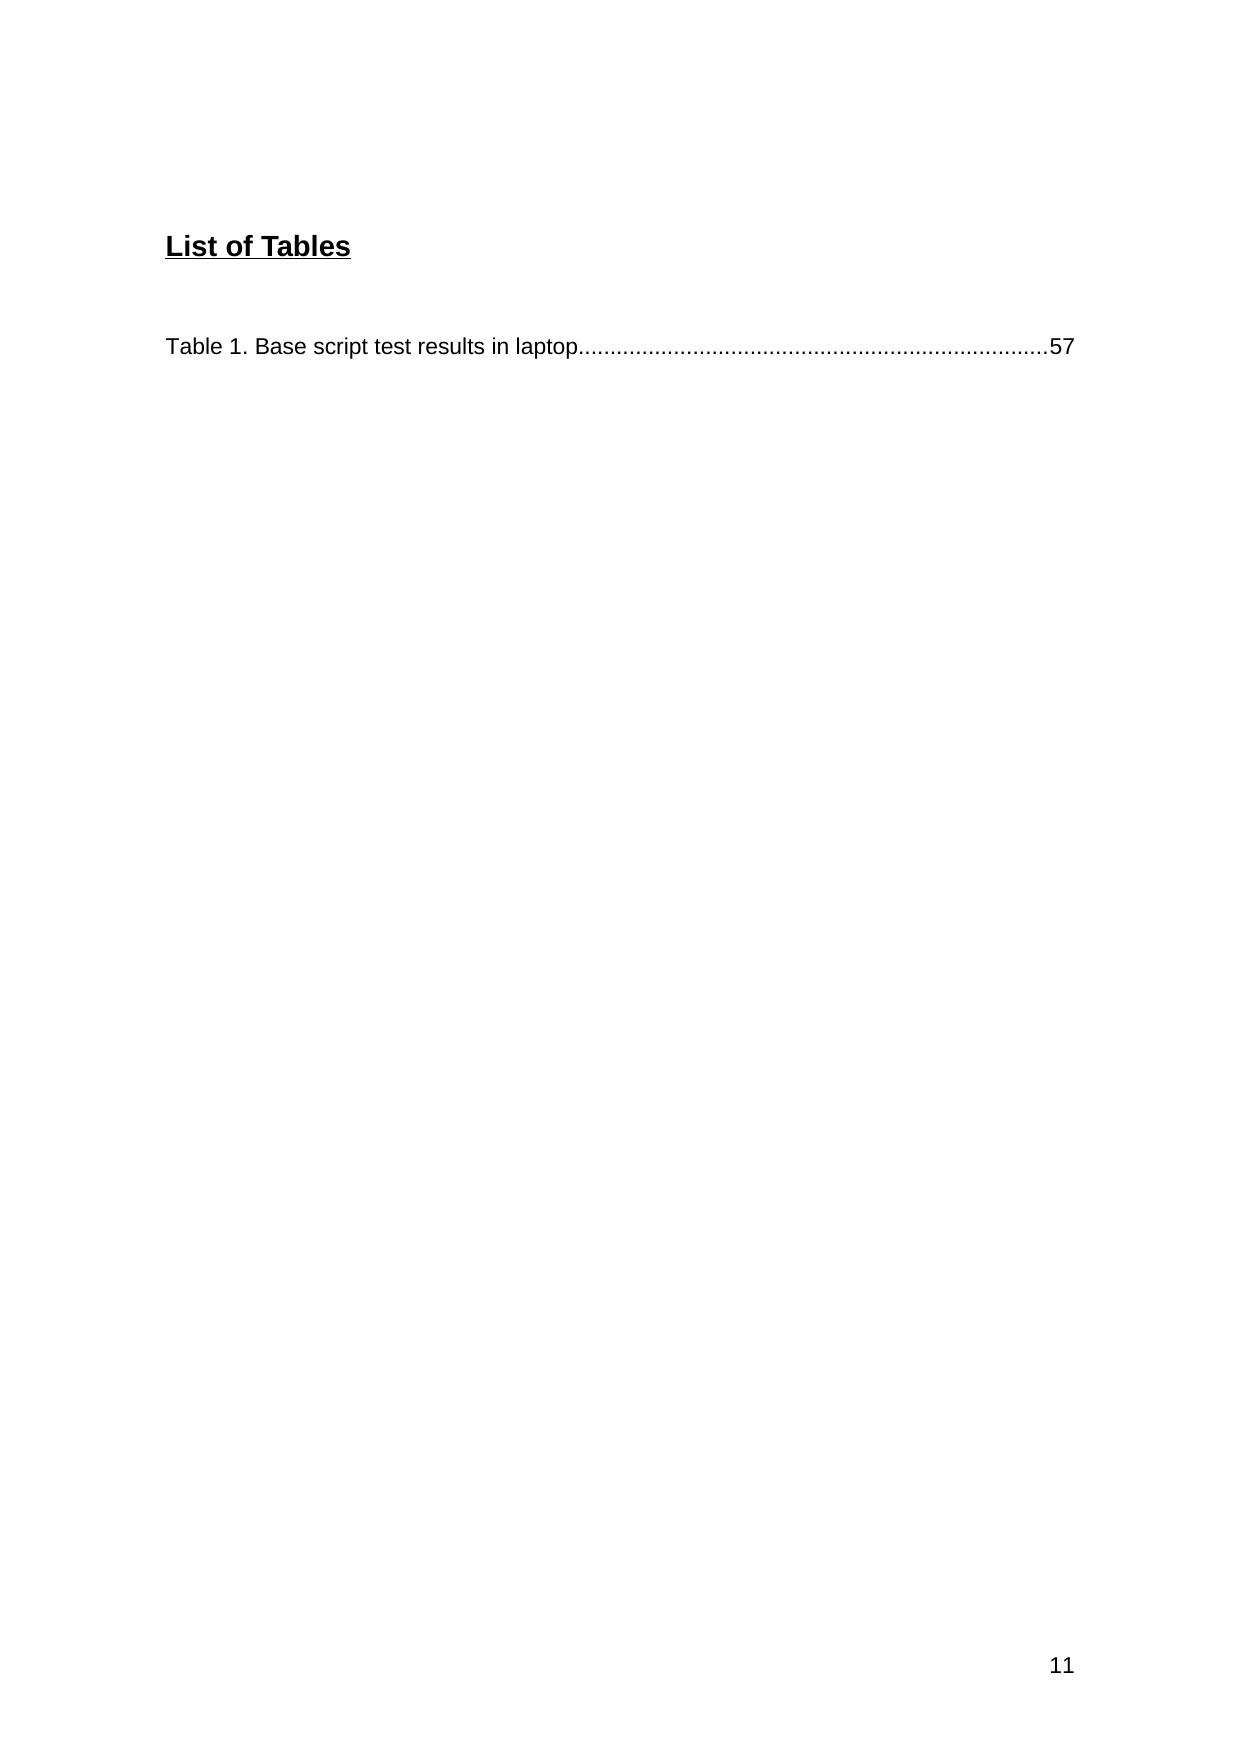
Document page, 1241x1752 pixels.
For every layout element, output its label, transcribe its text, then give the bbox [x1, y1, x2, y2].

title List of Tables [165, 228, 1075, 262]
text Table 1. Base script test results in laptop 57 [165, 333, 1075, 359]
